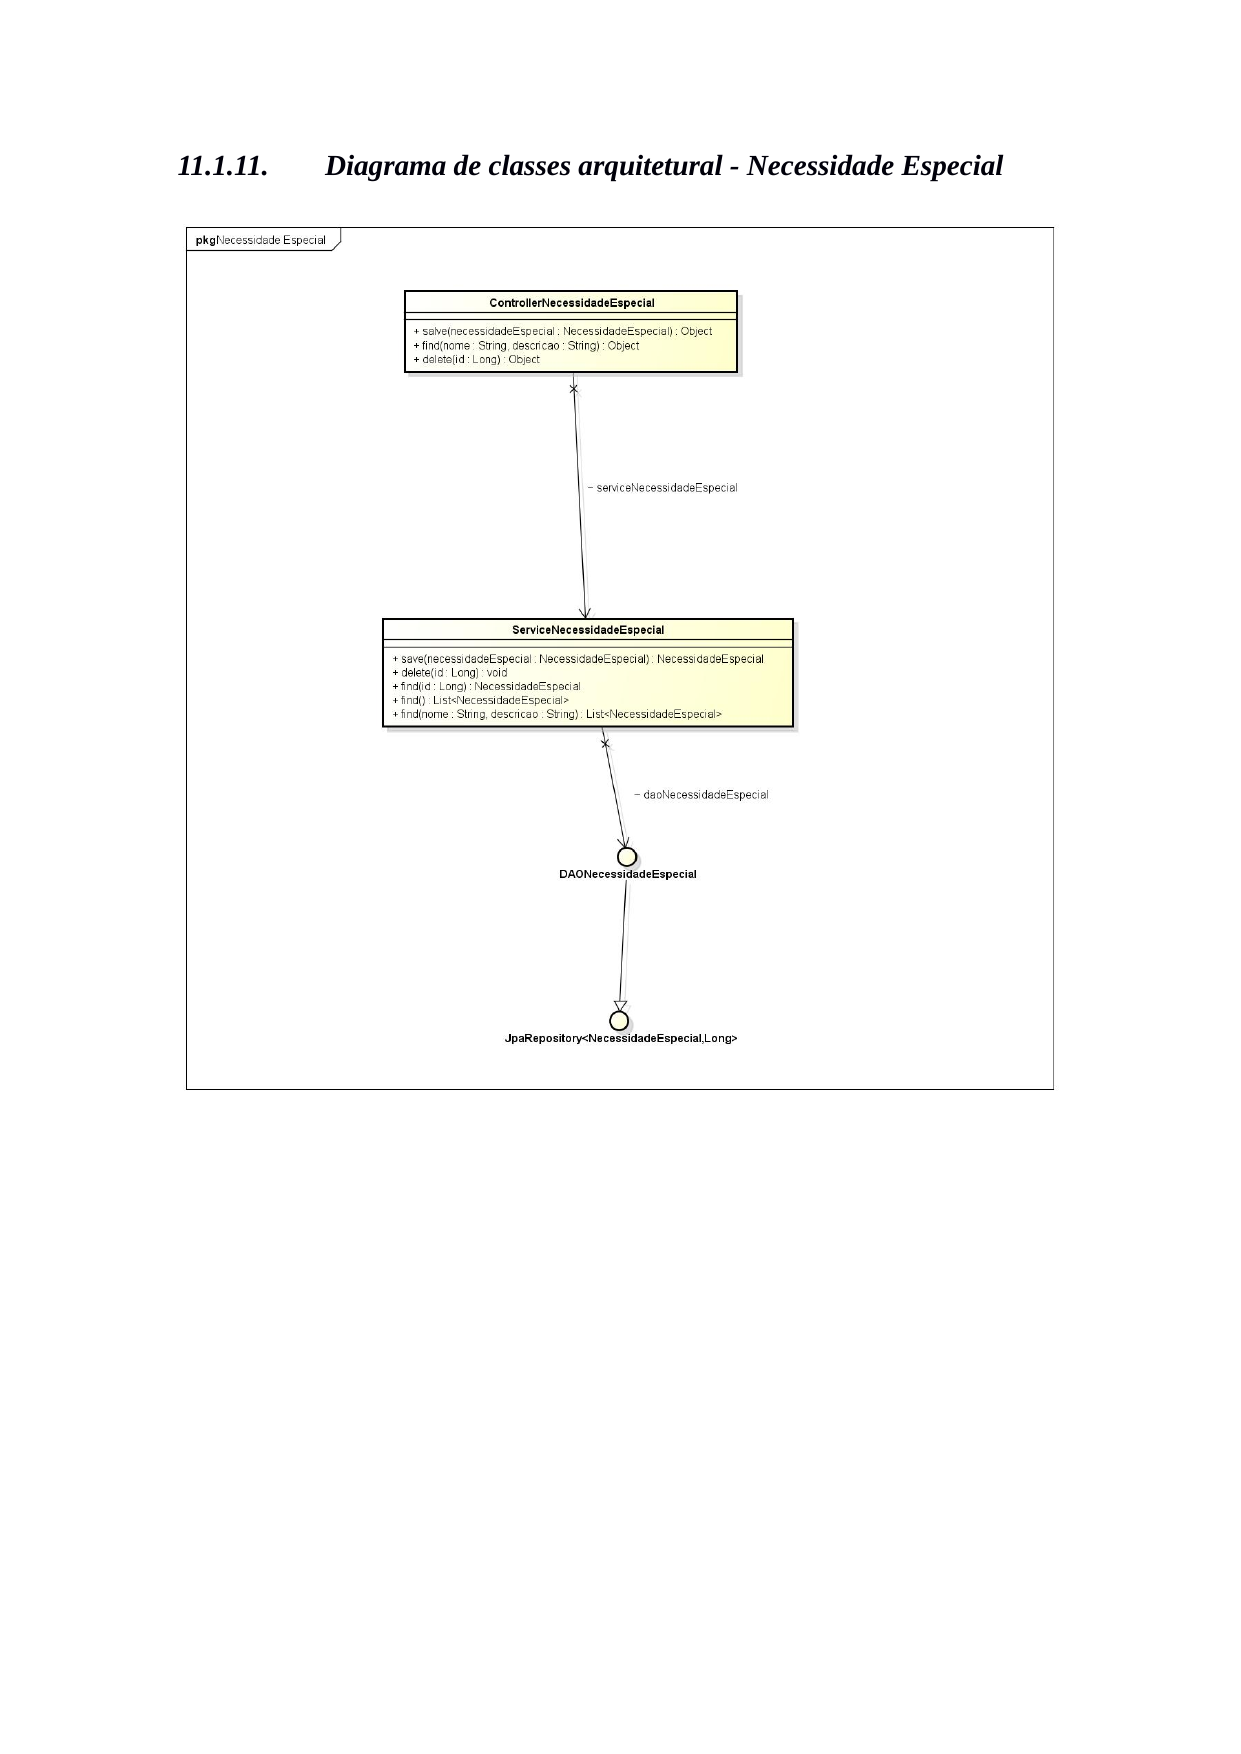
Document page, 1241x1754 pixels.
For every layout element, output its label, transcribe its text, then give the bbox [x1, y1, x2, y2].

text 11.1.11. Diagrama de classes arquitetural - Necessidade Especial [177, 148, 1063, 181]
picture [177, 218, 1062, 1097]
